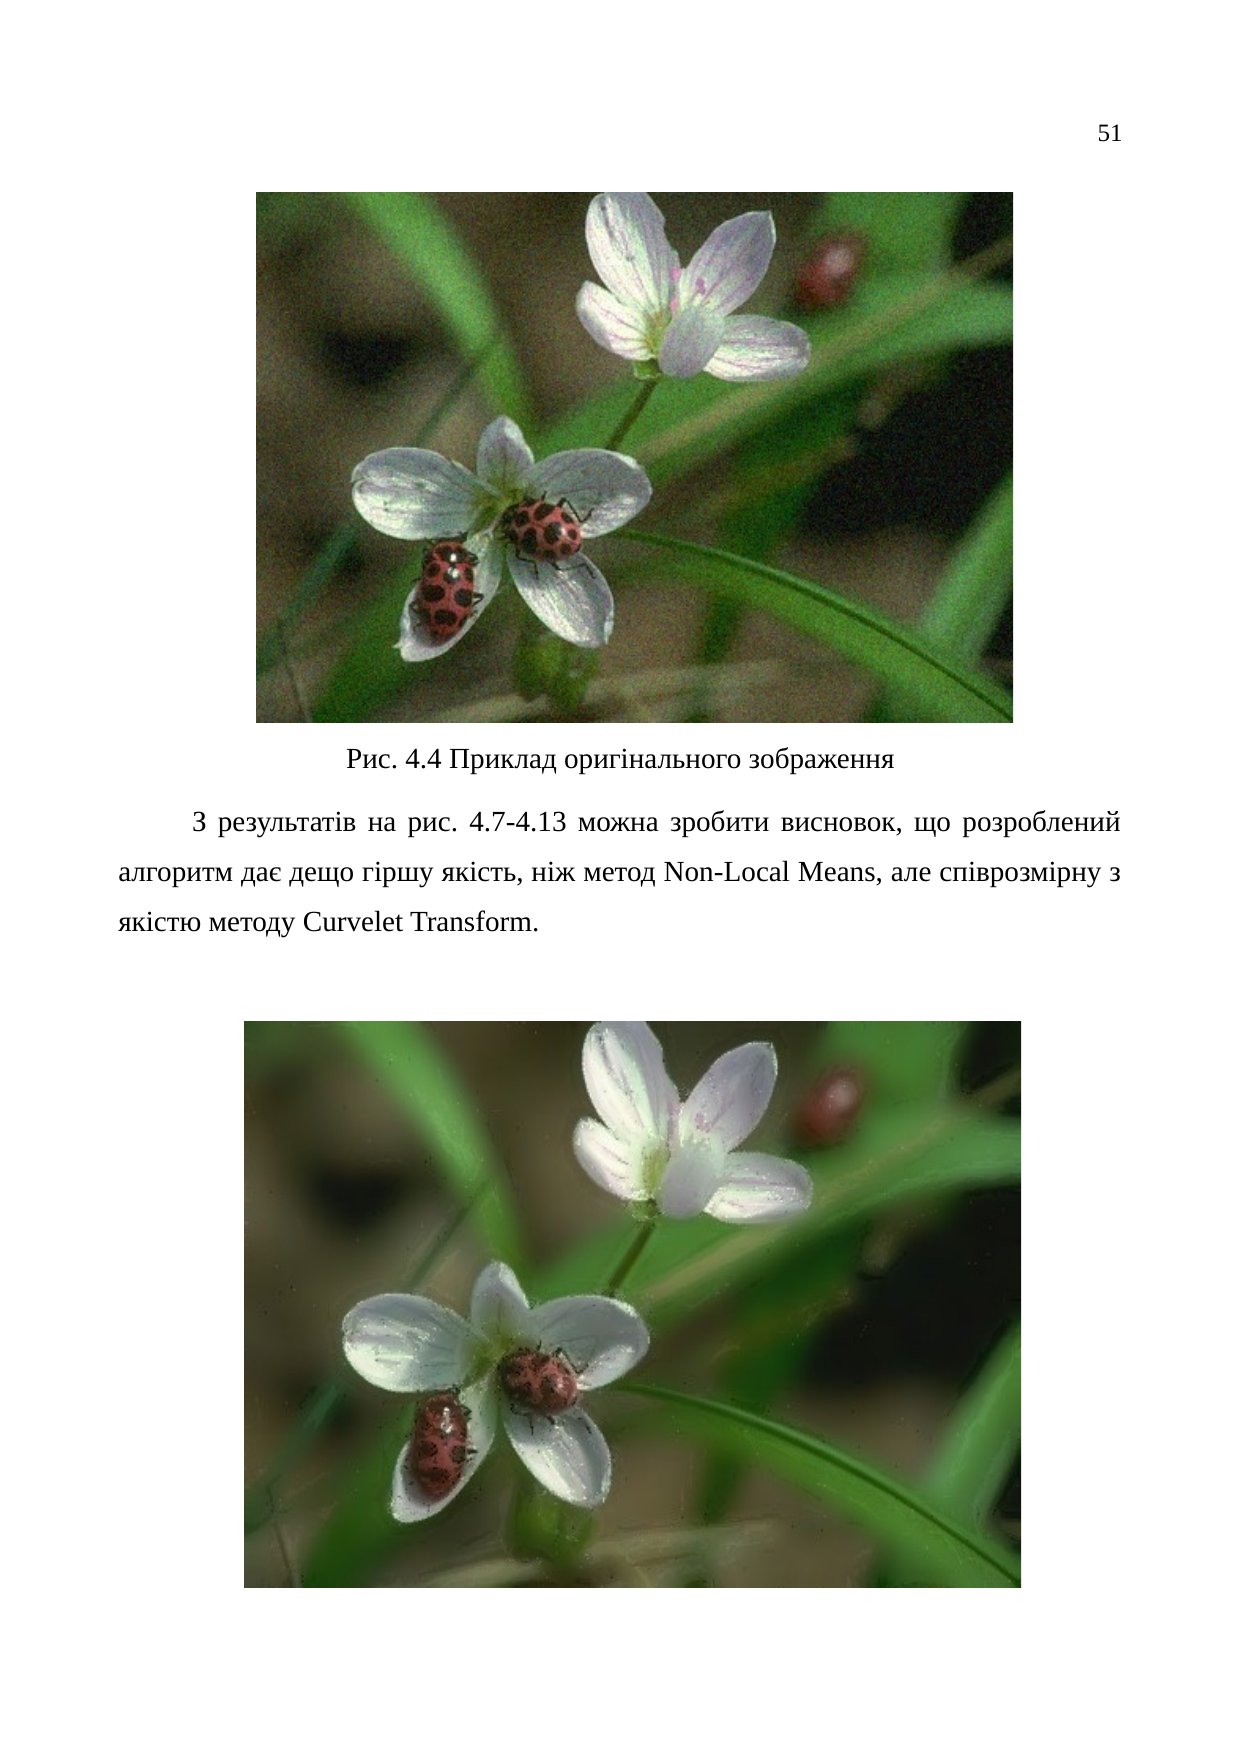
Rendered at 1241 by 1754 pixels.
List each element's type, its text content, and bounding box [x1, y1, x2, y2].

picture [256, 192, 1014, 723]
picture [244, 1021, 1022, 1588]
text Рис. 4.4 Приклад оригінального зображення [118, 176, 1122, 774]
text З результатів на рис. 4.7-4.13 можна зробити висновок, що розроблений алгоритм дає дещо гіршу якість, ніж метод Non-Local Means, але співрозмірну з якістю методу Curvelet Transform. [118, 804, 1122, 938]
